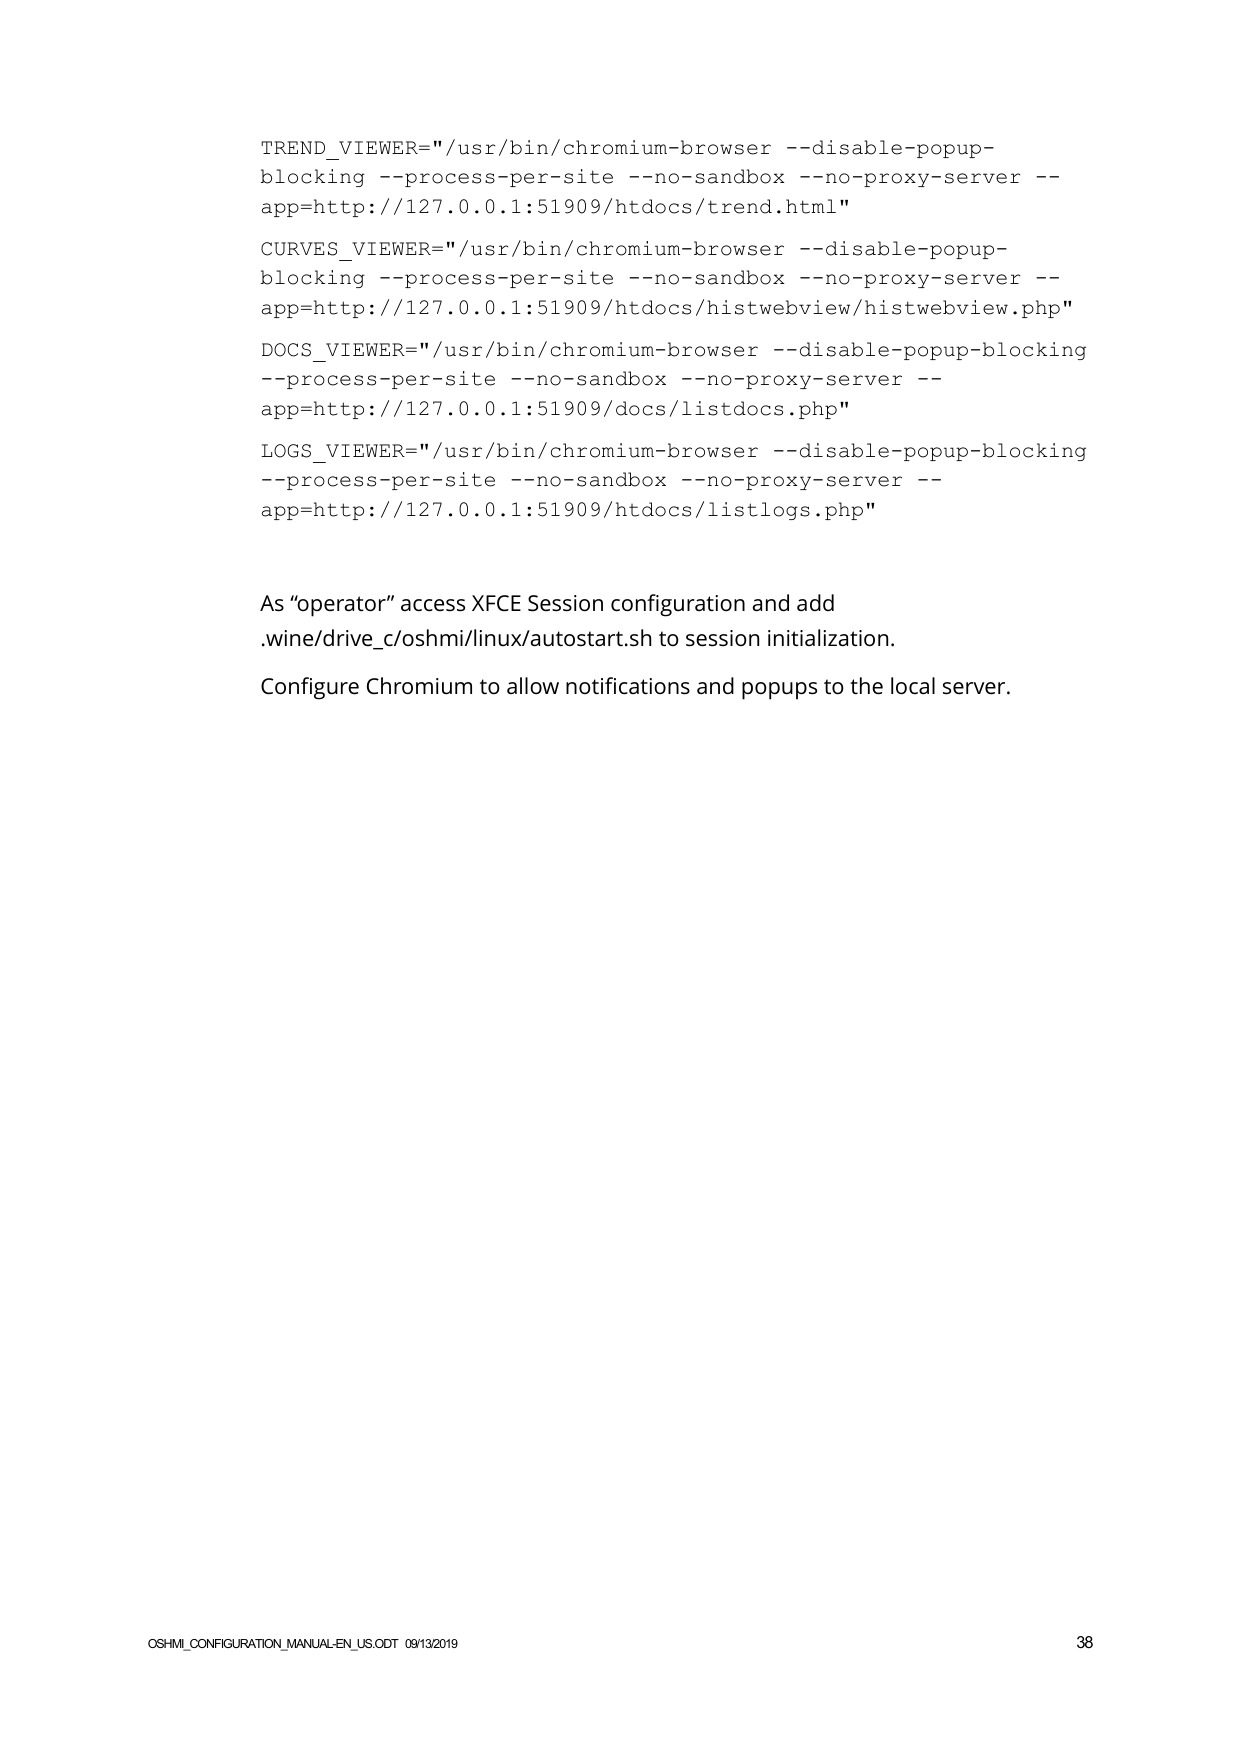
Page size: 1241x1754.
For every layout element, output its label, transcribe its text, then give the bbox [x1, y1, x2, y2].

text CURVES_VIEWER="/usr/bin/chromium-browser --disable-popup-blocking --process-per-site --no-sandbox --no-proxy-server --app=http://127.0.0.1:51909/htdocs/histwebview/histwebview.php" [260, 237, 1093, 321]
text As “operator” access XFCE Session configuration and add .wine/drive_c/oshmi/linux/autostart.sh to session initialization. [260, 588, 1093, 653]
text DOCS_VIEWER="/usr/bin/chromium-browser --disable-popup-blocking --process-per-site --no-sandbox --no-proxy-server --app=http://127.0.0.1:51909/docs/listdocs.php" [260, 338, 1093, 422]
text LOGS_VIEWER="/usr/bin/chromium-browser --disable-popup-blocking --process-per-site --no-sandbox --no-proxy-server --app=http://127.0.0.1:51909/htdocs/listlogs.php" [260, 439, 1093, 523]
text Configure Chromium to allow notifications and popups to the local server. [260, 671, 1093, 701]
text TREND_VIEWER="/usr/bin/chromium-browser --disable-popup-blocking --process-per-site --no-sandbox --no-proxy-server --app=http://127.0.0.1:51909/htdocs/trend.html" [260, 136, 1093, 220]
